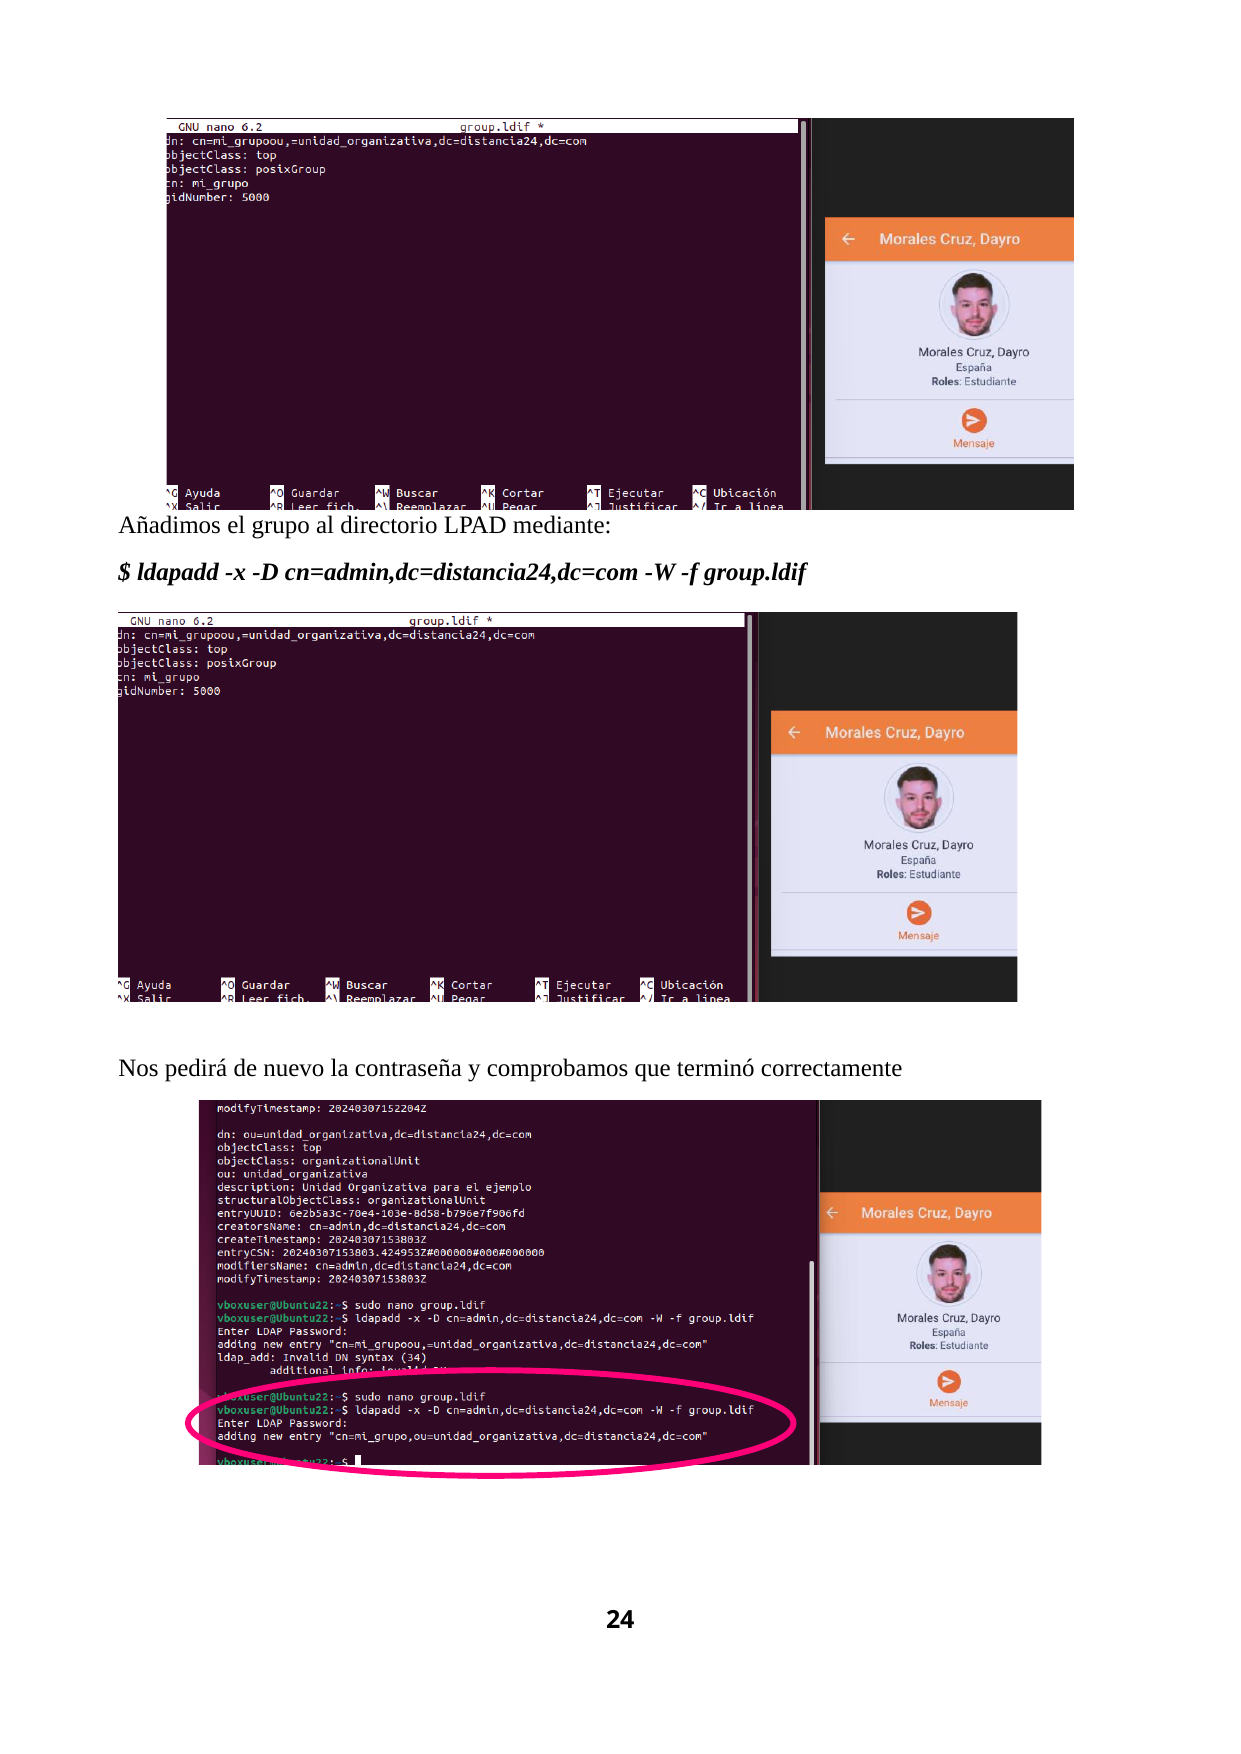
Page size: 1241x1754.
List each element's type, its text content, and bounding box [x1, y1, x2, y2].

picture [118, 612, 1018, 1002]
text Nos pedirá de nuevo la contraseña y comprobamos que terminó correctamente [118, 1053, 1122, 1082]
text Añadimos el grupo al directorio LPAD mediante: [118, 166, 1122, 539]
picture [198, 1100, 1042, 1465]
text $ ldapadd -x -D cn=admin,dc=distancia24,dc=com -W -f group.ldif [118, 557, 1122, 586]
picture [166, 118, 1074, 510]
picture [198, 1374, 790, 1465]
picture [198, 1441, 280, 1465]
